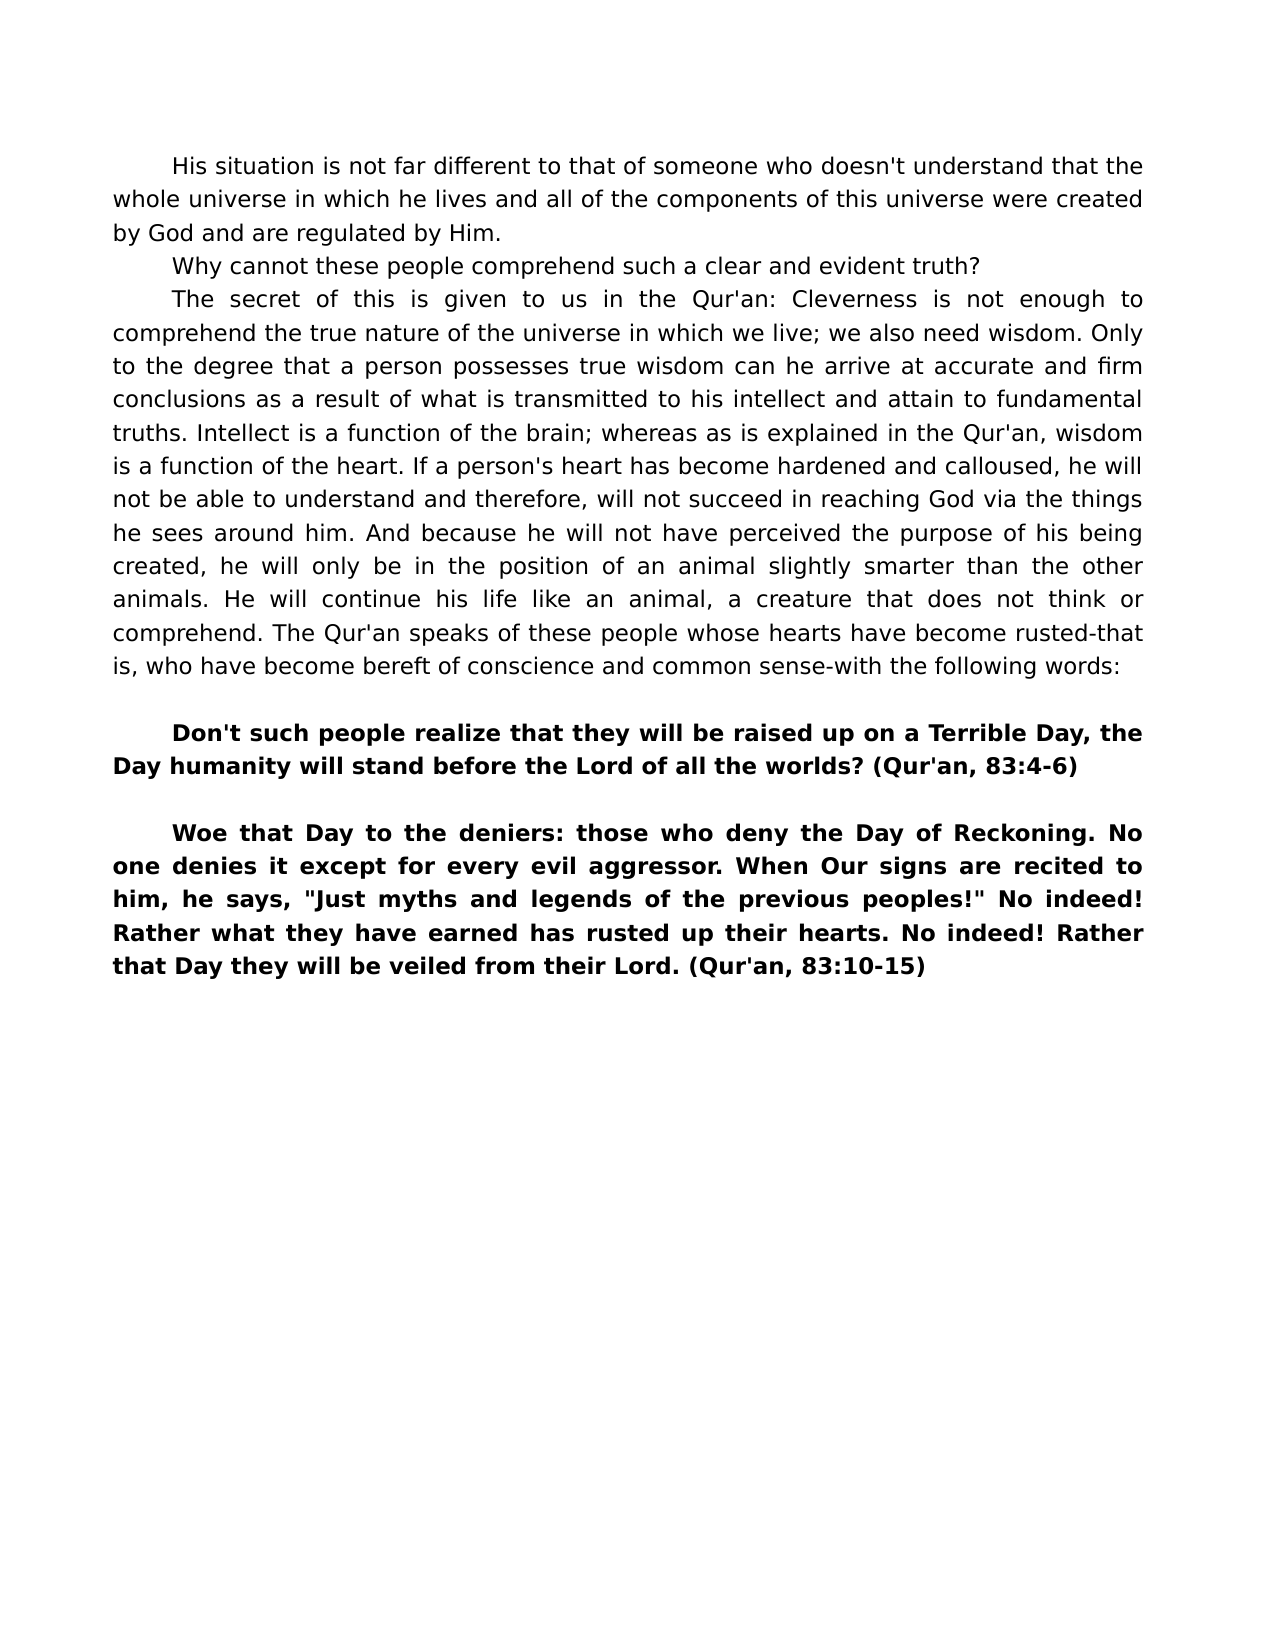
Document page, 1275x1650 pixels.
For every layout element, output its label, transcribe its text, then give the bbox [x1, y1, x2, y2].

text His situation is not far different to that of someone who doesn't understand that the whole universe in which he lives and all of the components of this universe were created by God and are regulated by Him. [112, 148, 1145, 248]
text Don't such people realize that they will be raised up on a Terrible Day, the Day humanity will stand before the Lord of all the worlds? (Qur'an, 83:4-6) [112, 714, 1145, 781]
text Why cannot these people comprehend such a clear and evident truth? [112, 248, 1145, 281]
text Woe that Day to the deniers: those who deny the Day of Reckoning. No one denies it except for every evil aggressor. When Our signs are recited to him, he says, "Just myths and legends of the previous peoples!" No indeed! Rather what they have earned has rusted up their hearts. No indeed! Rather that Day they will be veiled from their Lord. (Qur'an, 83:10-15) [112, 814, 1145, 981]
text The secret of this is given to us in the Qur'an: Cleverness is not enough to comprehend the true nature of the universe in which we live; we also need wisdom. Only to the degree that a person possesses true wisdom can he arrive at accurate and firm conclusions as a result of what is transmitted to his intellect and attain to fundamental truths. Intellect is a function of the brain; whereas as is explained in the Qur'an, wisdom is a function of the heart. If a person's heart has become hardened and calloused, he will not be able to understand and therefore, will not succeed in reaching God via the things he sees around him. And because he will not have perceived the purpose of his being created, he will only be in the position of an animal slightly smarter than the other animals. He will continue his life like an animal, a creature that does not think or comprehend. The Qur'an speaks of these people whose hearts have become rusted-that is, who have become bereft of conscience and common sense-with the following words: [112, 281, 1145, 681]
